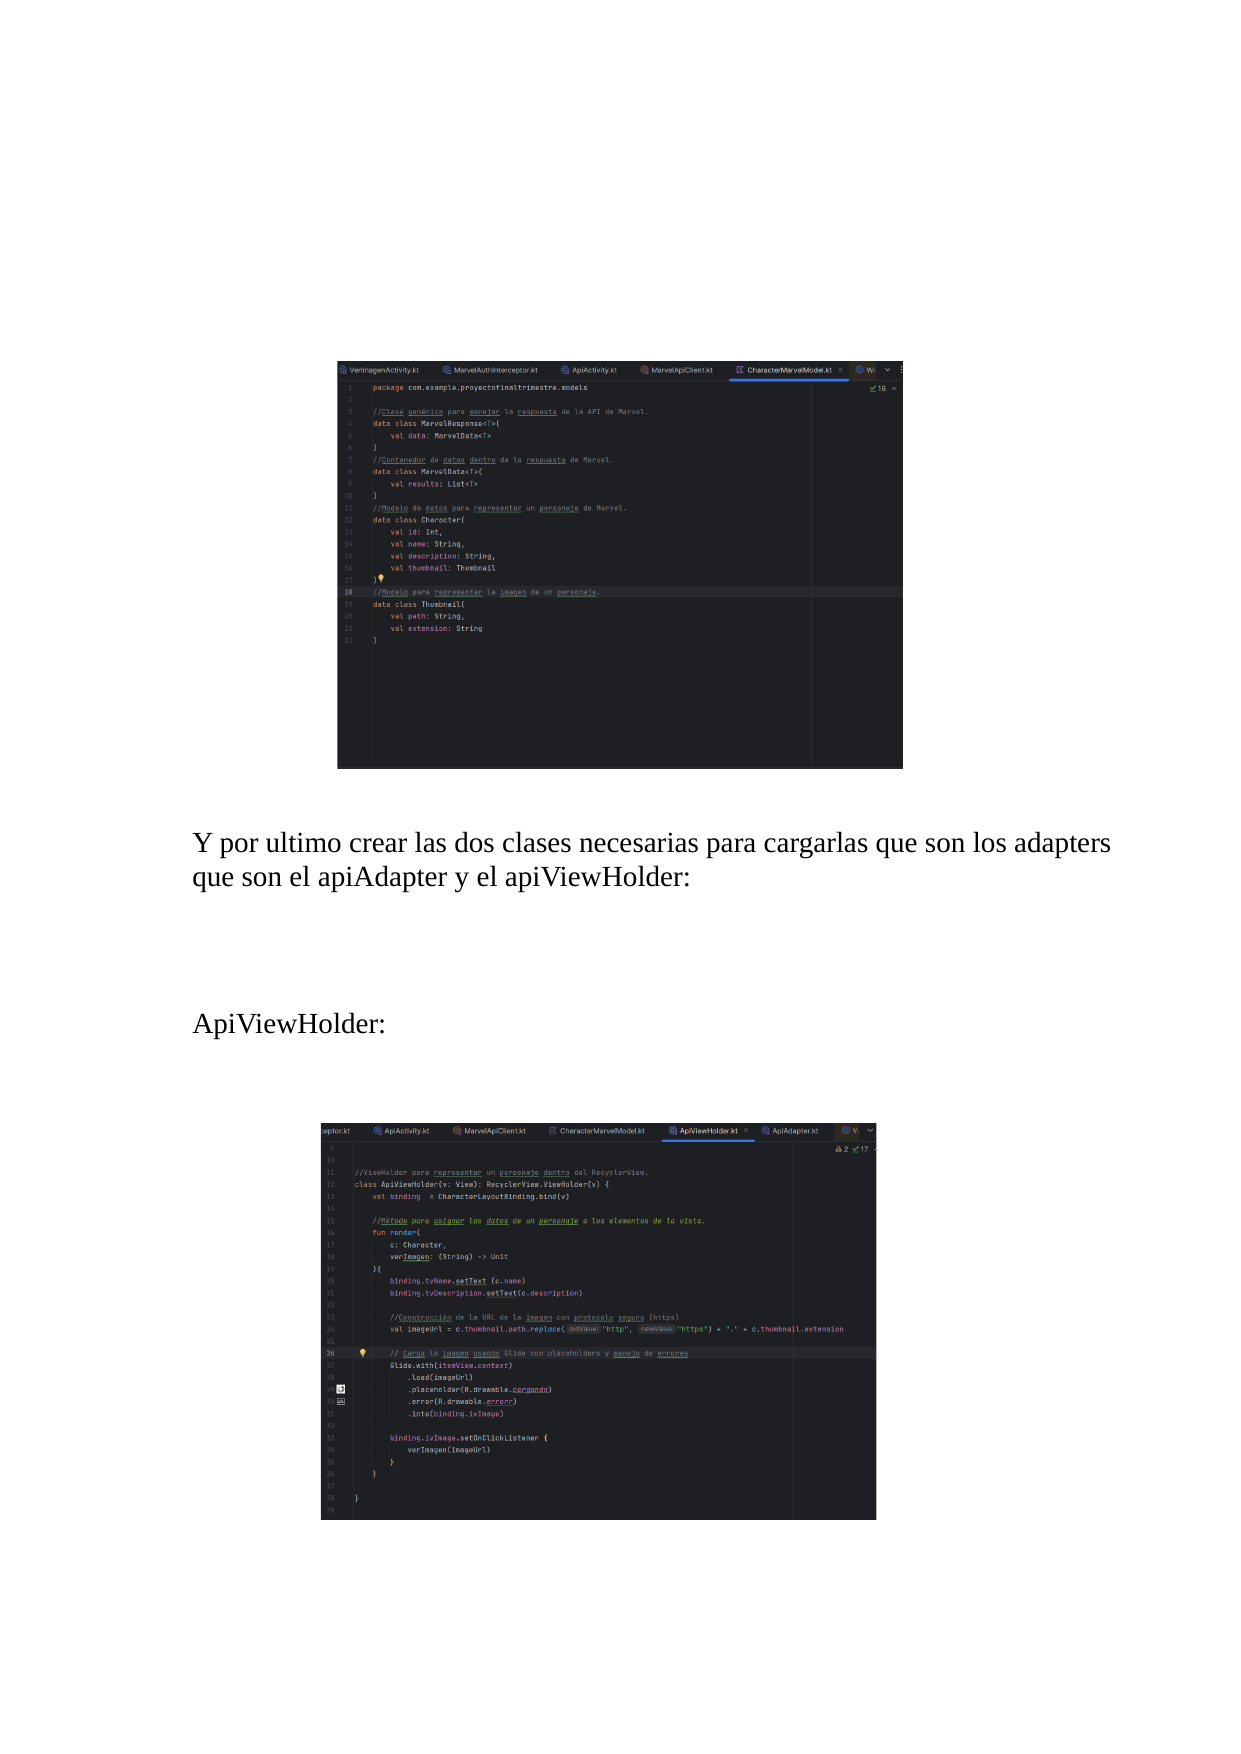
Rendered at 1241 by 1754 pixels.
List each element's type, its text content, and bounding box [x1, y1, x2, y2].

text Y por ultimo crear las dos clases necesarias para cargarlas que son los adapters que son el apiAdapter y el apiViewHolder: [118, 826, 1122, 893]
text ApiViewHolder: [118, 1006, 1122, 1040]
picture [320, 1123, 877, 1520]
picture [337, 361, 903, 769]
